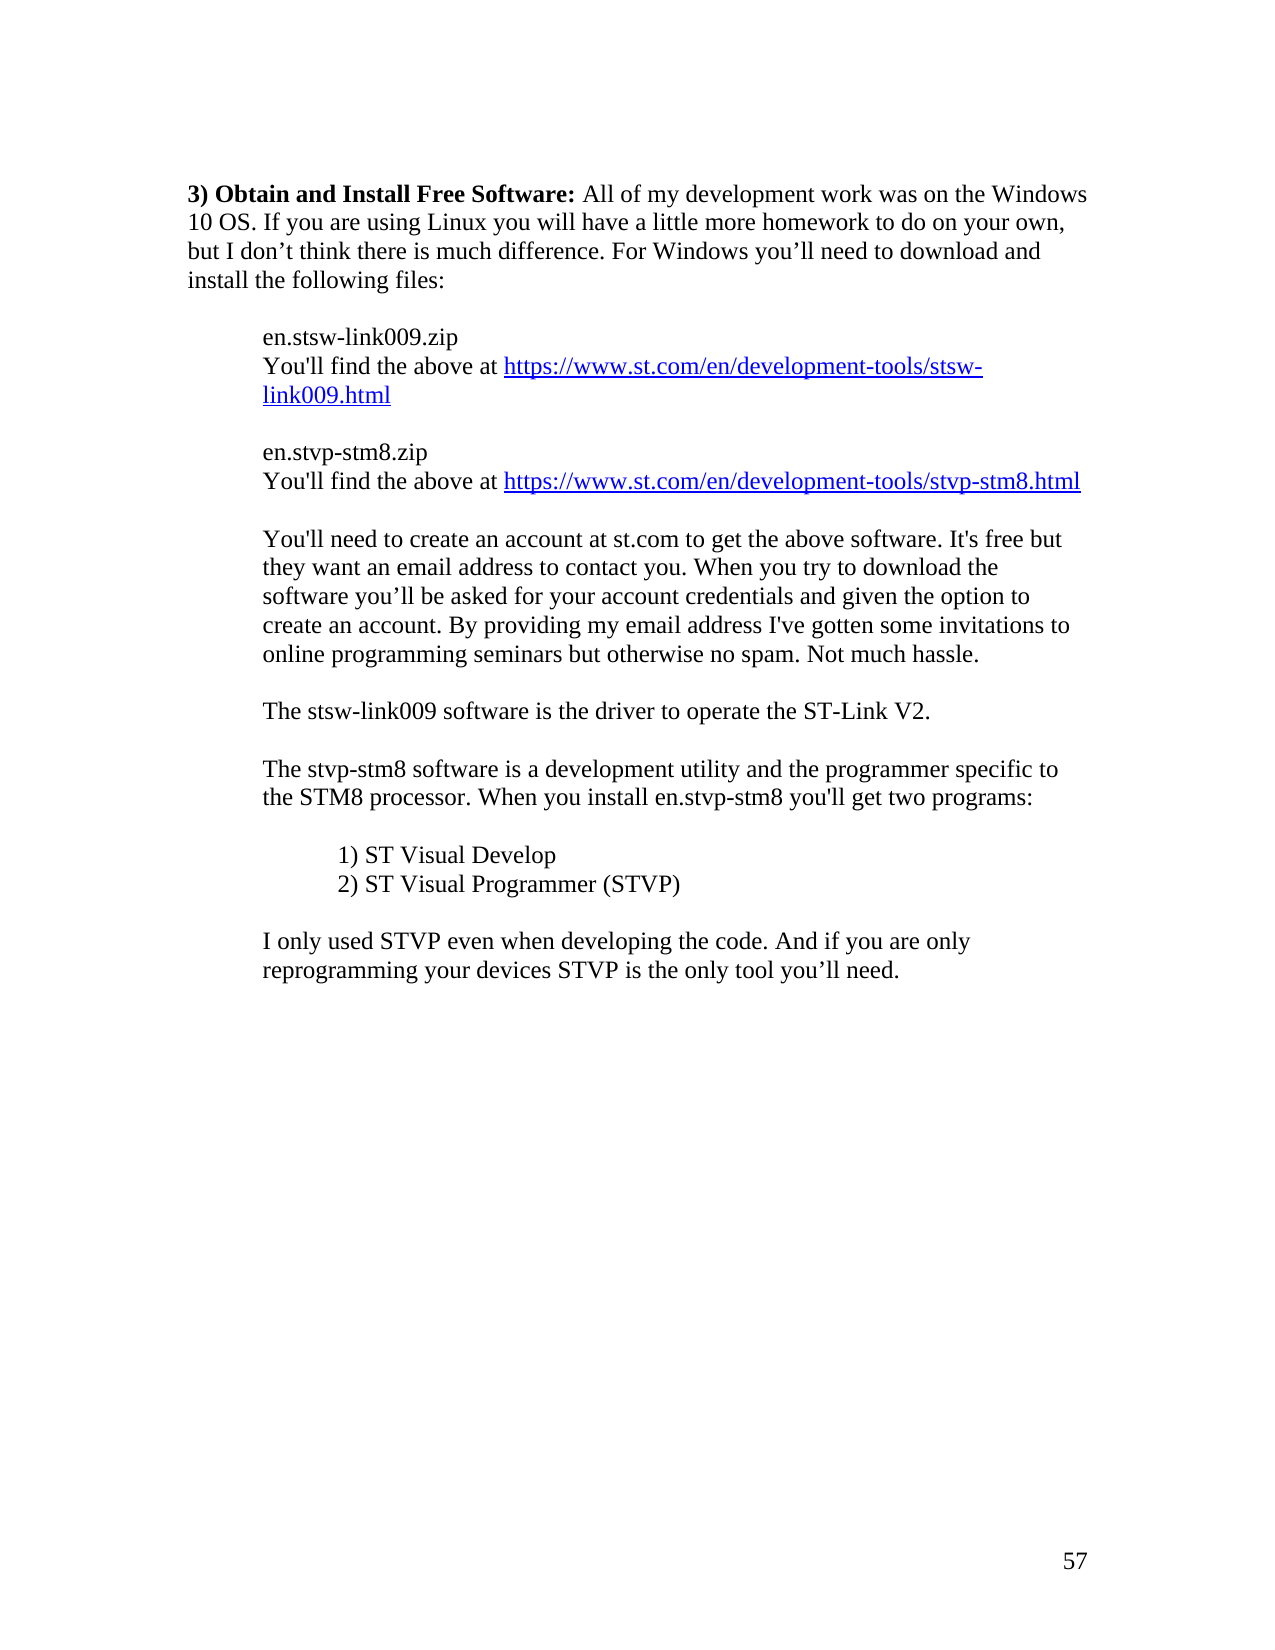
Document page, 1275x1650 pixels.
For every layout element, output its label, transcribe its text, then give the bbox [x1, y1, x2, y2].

text You'll need to create an account at st.com to get the above software. It's free but they want an email address to contact you. When you try to download the software you’ll be asked for your account credentials and given the option to create an account. By providing my email address I've gotten some invitations to online programming seminars but otherwise no spam. Not much hassle. [262, 524, 1087, 667]
text You'll find the above at https://www.st.com/en/development-tools/stsw-link009.html [262, 351, 1087, 409]
text 3) Obtain and Install Free Software: All of my development work was on the Windows 10 OS. If you are using Linux you will have a little more homework to do on your own, but I don’t think there is much difference. For Windows you’ll need to download and install the following files: [187, 179, 1087, 294]
text The stsw-link009 software is the driver to operate the ST-Link V2. [262, 696, 1087, 725]
text The stvp-stm8 software is a development utility and the programmer specific to the STM8 processor. When you install en.stvp-stm8 you'll get two programs: [262, 754, 1087, 811]
text 1) ST Visual Develop [337, 840, 1087, 869]
text en.stsw-link009.zip [262, 322, 1087, 351]
text You'll find the above at https://www.st.com/en/development-tools/stvp-stm8.html [262, 466, 1087, 495]
text en.stvp-stm8.zip [262, 437, 1087, 466]
text I only used STVP even when developing the code. And if you are only reprogramming your devices STVP is the only tool you’ll need. [262, 926, 1087, 984]
text 2) ST Visual Programmer (STVP) [337, 869, 1087, 897]
